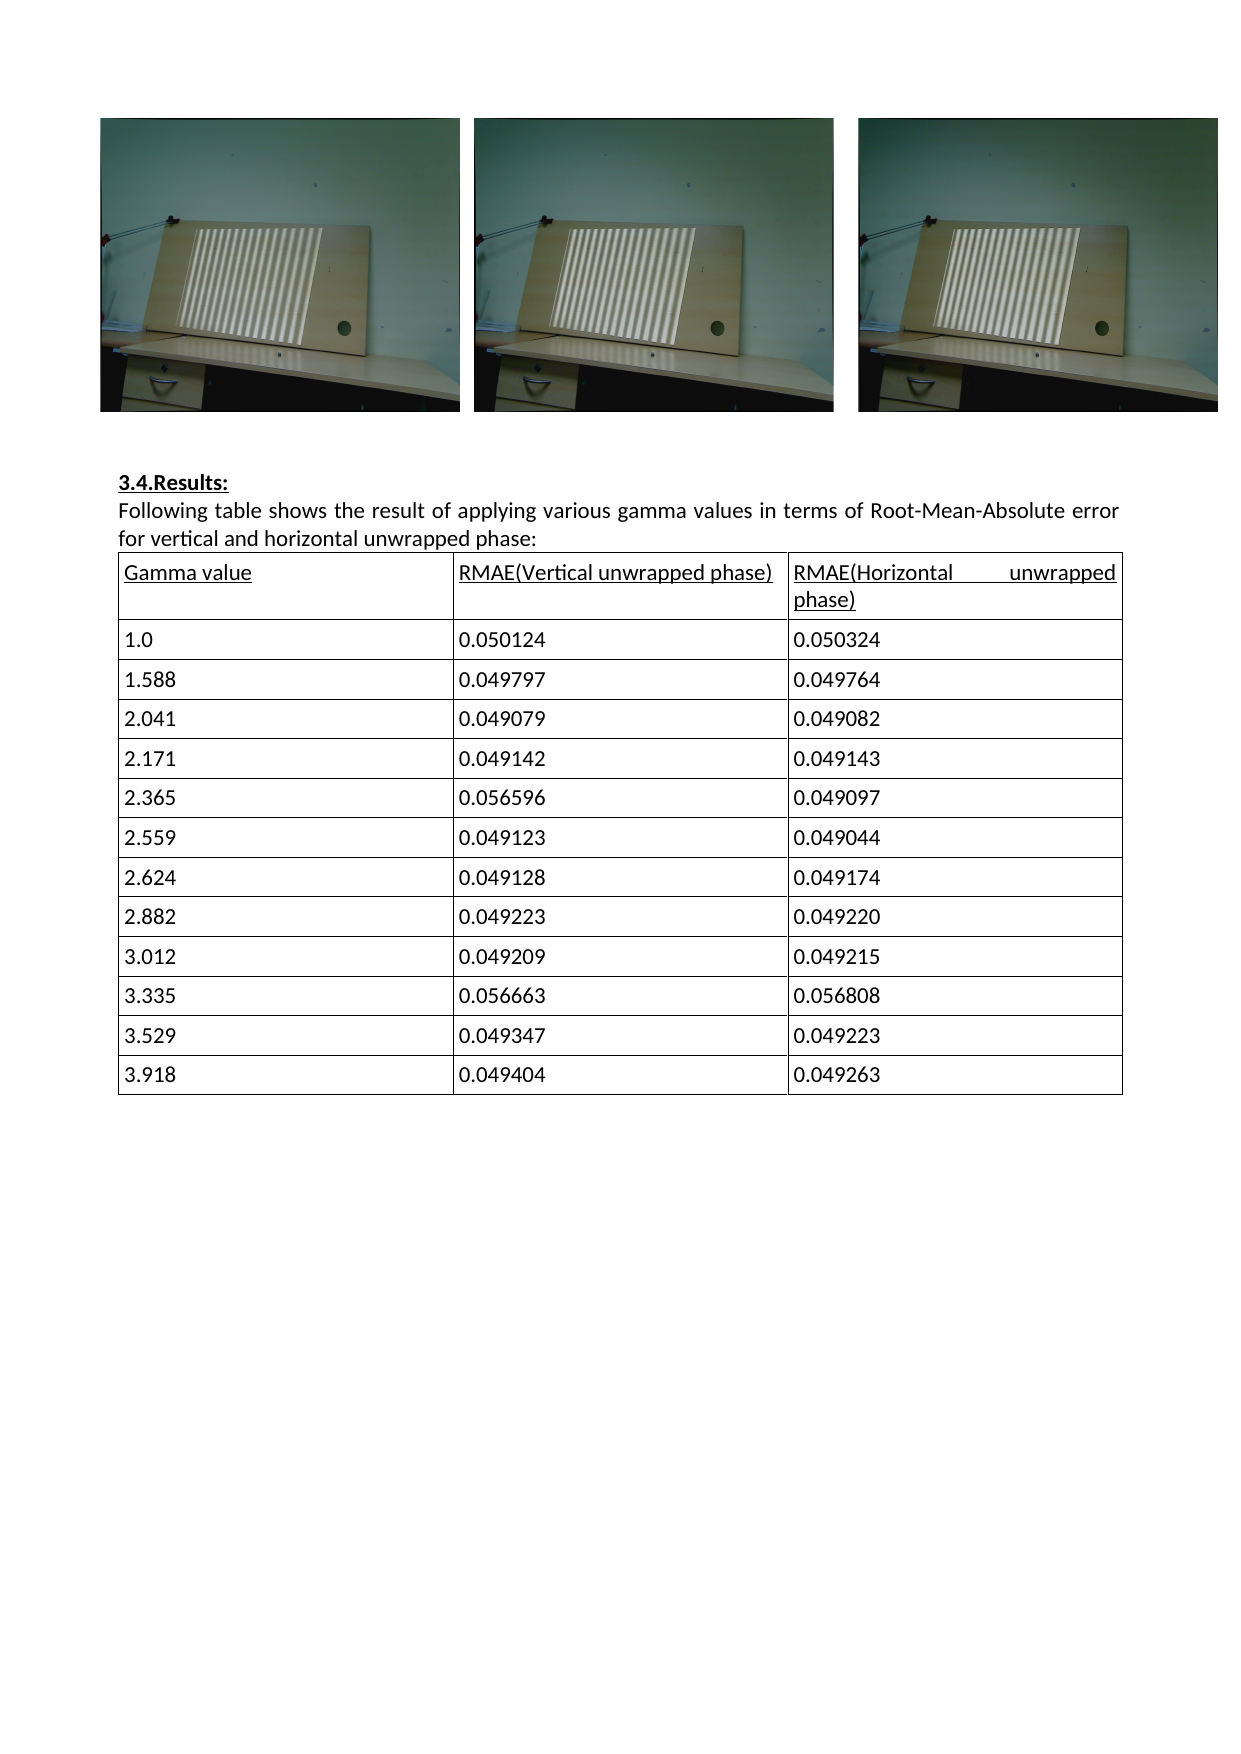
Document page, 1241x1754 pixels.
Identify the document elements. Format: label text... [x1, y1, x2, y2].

table_cell 3.335 [119, 977, 453, 1015]
table_cell 0.056663 [454, 977, 787, 1015]
table_cell 0.049209 [454, 937, 787, 976]
table_header Gamma value [119, 553, 453, 619]
table_cell 2.041 [119, 700, 453, 738]
table_cell 0.049797 [454, 660, 787, 699]
table_cell 2.171 [119, 739, 453, 778]
table_cell 3.918 [119, 1056, 453, 1094]
table_cell 3.012 [119, 937, 453, 976]
table_cell 0.049347 [454, 1016, 787, 1055]
table_cell 0.050124 [454, 620, 787, 659]
table_cell 1.0 [119, 620, 453, 659]
table_cell 0.049220 [789, 897, 1122, 936]
table_cell 0.049215 [789, 937, 1122, 976]
text Following table shows the result of applying various gamma values in terms of Root-Mean-Absolute error for vertical and horizontal unwrapped phase: [118, 496, 1122, 552]
table_cell 0.049044 [789, 818, 1122, 857]
table_cell 0.049143 [789, 739, 1122, 778]
table_cell 2.559 [119, 818, 453, 857]
table_header RMAE(Horizontal unwrapped phase) [789, 553, 1122, 619]
table_cell 0.049128 [454, 858, 787, 896]
table_cell 0.049142 [454, 739, 787, 778]
table_cell 0.049174 [789, 858, 1122, 896]
table_cell 1.588 [119, 660, 453, 699]
table_cell 0.049764 [789, 660, 1122, 699]
picture [100, 118, 460, 412]
table_cell 0.049223 [789, 1016, 1122, 1055]
table_cell 0.049404 [454, 1056, 787, 1094]
table_cell 0.049223 [454, 897, 787, 936]
picture [474, 118, 834, 412]
table_cell 0.049079 [454, 700, 787, 738]
table_cell 2.624 [119, 858, 453, 896]
table_cell 0.056596 [454, 779, 787, 817]
table_cell 0.049097 [789, 779, 1122, 817]
text 3.4.Results: [118, 468, 1122, 496]
table_cell 2.365 [119, 779, 453, 817]
table_cell 0.050324 [789, 620, 1122, 659]
table_cell 2.882 [119, 897, 453, 936]
table_cell 0.049263 [789, 1056, 1122, 1094]
table_cell 3.529 [119, 1016, 453, 1055]
table_cell 0.049082 [789, 700, 1122, 738]
table_cell 0.056808 [789, 977, 1122, 1015]
picture [858, 118, 1218, 412]
table_header RMAE(Vertical unwrapped phase) [454, 553, 787, 619]
table_cell 0.049123 [454, 818, 787, 857]
